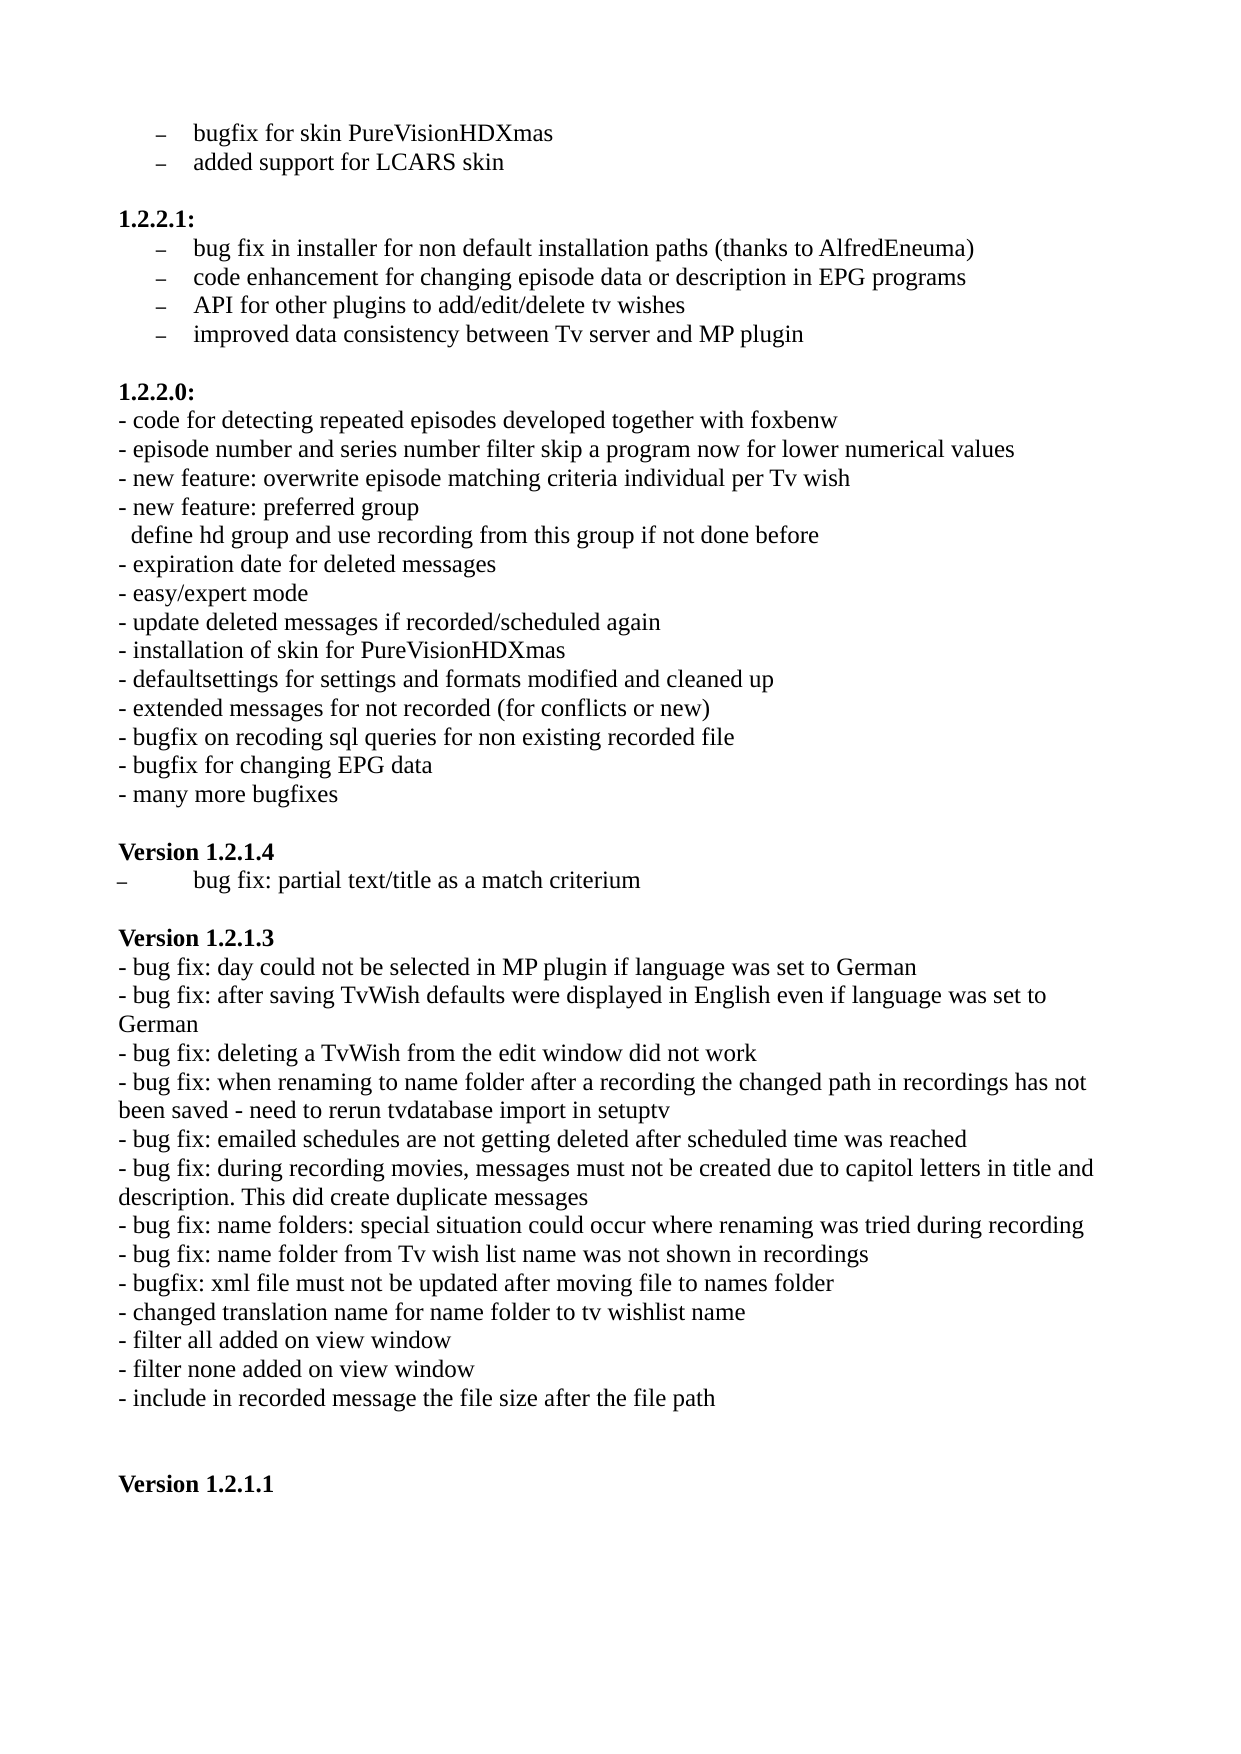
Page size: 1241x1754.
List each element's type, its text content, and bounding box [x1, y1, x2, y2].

text - update deleted messages if recorded/scheduled again [118, 607, 1122, 636]
text define hd group and use recording from this group if not done before [118, 521, 1122, 549]
list API for other plugins to add/edit/delete tv wishes [156, 291, 1122, 319]
list code enhancement for changing episode data or description in EPG programs [156, 262, 1122, 291]
text - bug fix: when renaming to name folder after a recording the changed path in recordings has not been saved - need to rerun tvdatabase import in setuptv [118, 1067, 1122, 1124]
list bug fix in installer for non default installation paths (thanks to AlfredEneuma) [156, 233, 1122, 262]
text 1.2.2.0: [118, 377, 1122, 406]
text - new feature: overwrite episode matching criteria individual per Tv wish [118, 463, 1122, 492]
text - easy/expert mode [118, 578, 1122, 607]
text - bug fix: day could not be selected in MP plugin if language was set to German [118, 952, 1122, 981]
text - bug fix: during recording movies, messages must not be created due to capitol letters in title and description. This did create duplicate messages [118, 1153, 1122, 1211]
list added support for LCARS skin [156, 147, 1122, 176]
text - bug fix: deleting a TvWish from the edit window did not work [118, 1038, 1122, 1067]
list ^ Version 1.2.1.3 [0, 923, 1122, 952]
text - code for detecting repeated episodes developed together with foxbenw [118, 406, 1122, 434]
list improved data consistency between Tv server and MP plugin [156, 319, 1122, 348]
text - filter none added on view window [118, 1354, 1122, 1383]
text 1.2.2.1: [118, 204, 1122, 233]
text - installation of skin for PureVisionHDXmas [118, 636, 1122, 664]
text - filter all added on view window [118, 1326, 1122, 1354]
text - changed translation name for name folder to tv wishlist name [118, 1297, 1122, 1326]
text - bug fix: name folder from Tv wish list name was not shown in recordings [118, 1239, 1122, 1268]
text - bug fix: name folders: special situation could occur where renaming was tried during recording [118, 1211, 1122, 1239]
text Version 1.2.1.4 [118, 837, 1122, 866]
text - bug fix: after saving TvWish defaults were displayed in English even if language was set to German [118, 981, 1122, 1038]
text Version 1.2.1.1 [118, 1469, 1122, 1498]
list bugfix for skin PureVisionHDXmas [156, 118, 1122, 147]
text - include in recorded message the file size after the file path [118, 1383, 1122, 1412]
text - episode number and series number filter skip a program now for lower numerical values [118, 434, 1122, 463]
text - extended messages for not recorded (for conflicts or new) [118, 693, 1122, 722]
text - new feature: preferred group [118, 492, 1122, 521]
text - bugfix: xml file must not be updated after moving file to names folder [118, 1268, 1122, 1297]
text - bug fix: emailed schedules are not getting deleted after scheduled time was reached [118, 1124, 1122, 1153]
text - bugfix on recoding sql queries for non existing recorded file [118, 722, 1122, 751]
text - many more bugfixes [118, 779, 1122, 808]
text - expiration date for deleted messages [118, 549, 1122, 578]
text - bugfix for changing EPG data [118, 751, 1122, 779]
text - defaultsettings for settings and formats modified and cleaned up [118, 664, 1122, 693]
list bug fix: partial text/title as a match criterium [117, 866, 1122, 894]
